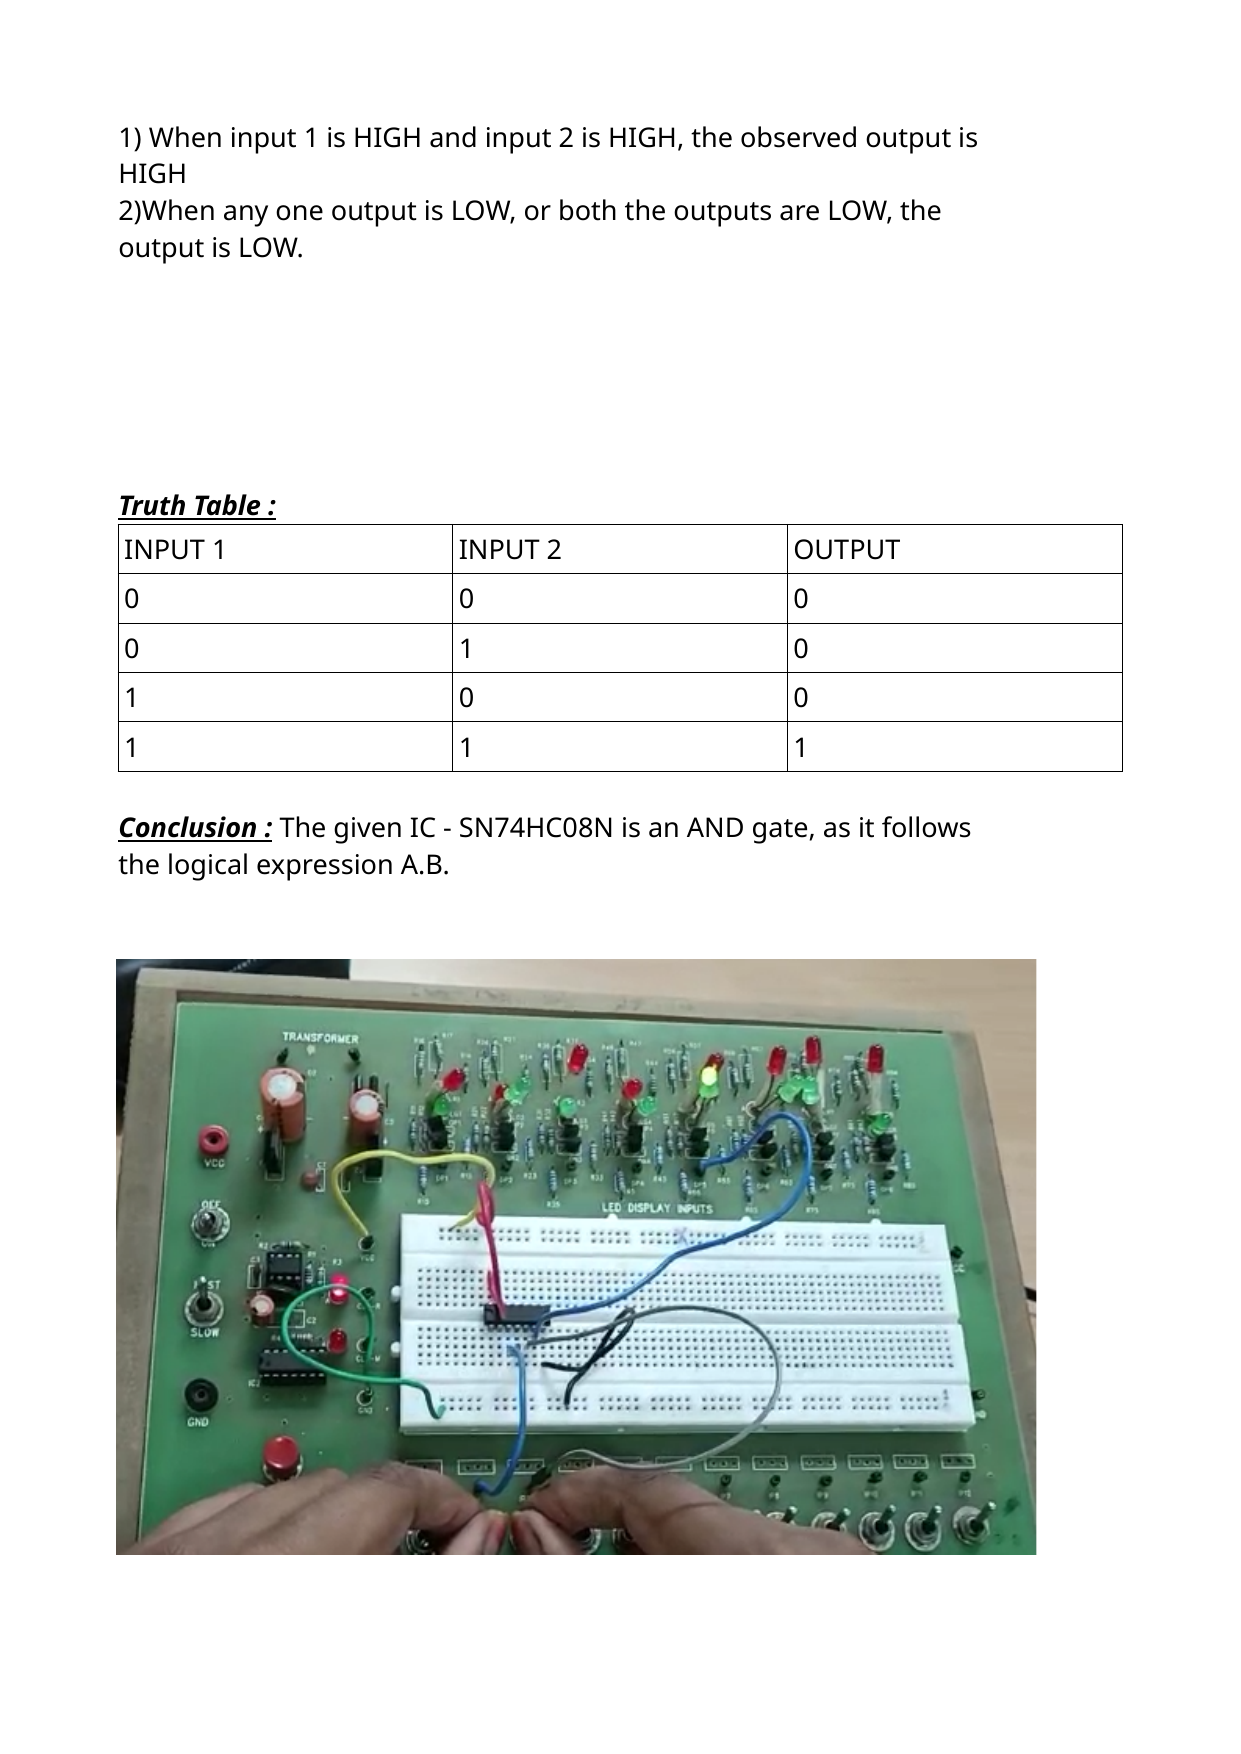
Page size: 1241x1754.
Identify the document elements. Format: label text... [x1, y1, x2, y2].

table_cell 0 [788, 624, 1122, 672]
text Truth Table : [118, 487, 1122, 524]
table_header INPUT 2 [453, 525, 787, 573]
text the logical expression A.B. [118, 845, 1122, 882]
text 1) When input 1 is HIGH and input 2 is HIGH, the observed output is [118, 118, 1122, 155]
table_cell 1 [453, 624, 787, 672]
table_cell 1 [119, 673, 452, 721]
text Conclusion : The given IC - SN74HC08N is an AND gate, as it follows [118, 808, 1122, 845]
table_header OUTPUT [788, 525, 1122, 573]
table_cell 0 [453, 574, 787, 622]
table_cell 0 [119, 574, 452, 622]
table_cell 1 [788, 722, 1122, 771]
text 2)When any one output is LOW, or both the outputs are LOW, the [118, 192, 1122, 229]
text HIGH [118, 155, 1122, 192]
table_cell 0 [788, 574, 1122, 622]
table_cell 0 [788, 673, 1122, 721]
text output is LOW. [118, 229, 1122, 266]
table_cell 1 [119, 722, 452, 771]
picture [116, 959, 1037, 1555]
table_cell 0 [453, 673, 787, 721]
table_cell 0 [119, 624, 452, 672]
table_cell 1 [453, 722, 787, 771]
table_header INPUT 1 [119, 525, 452, 573]
